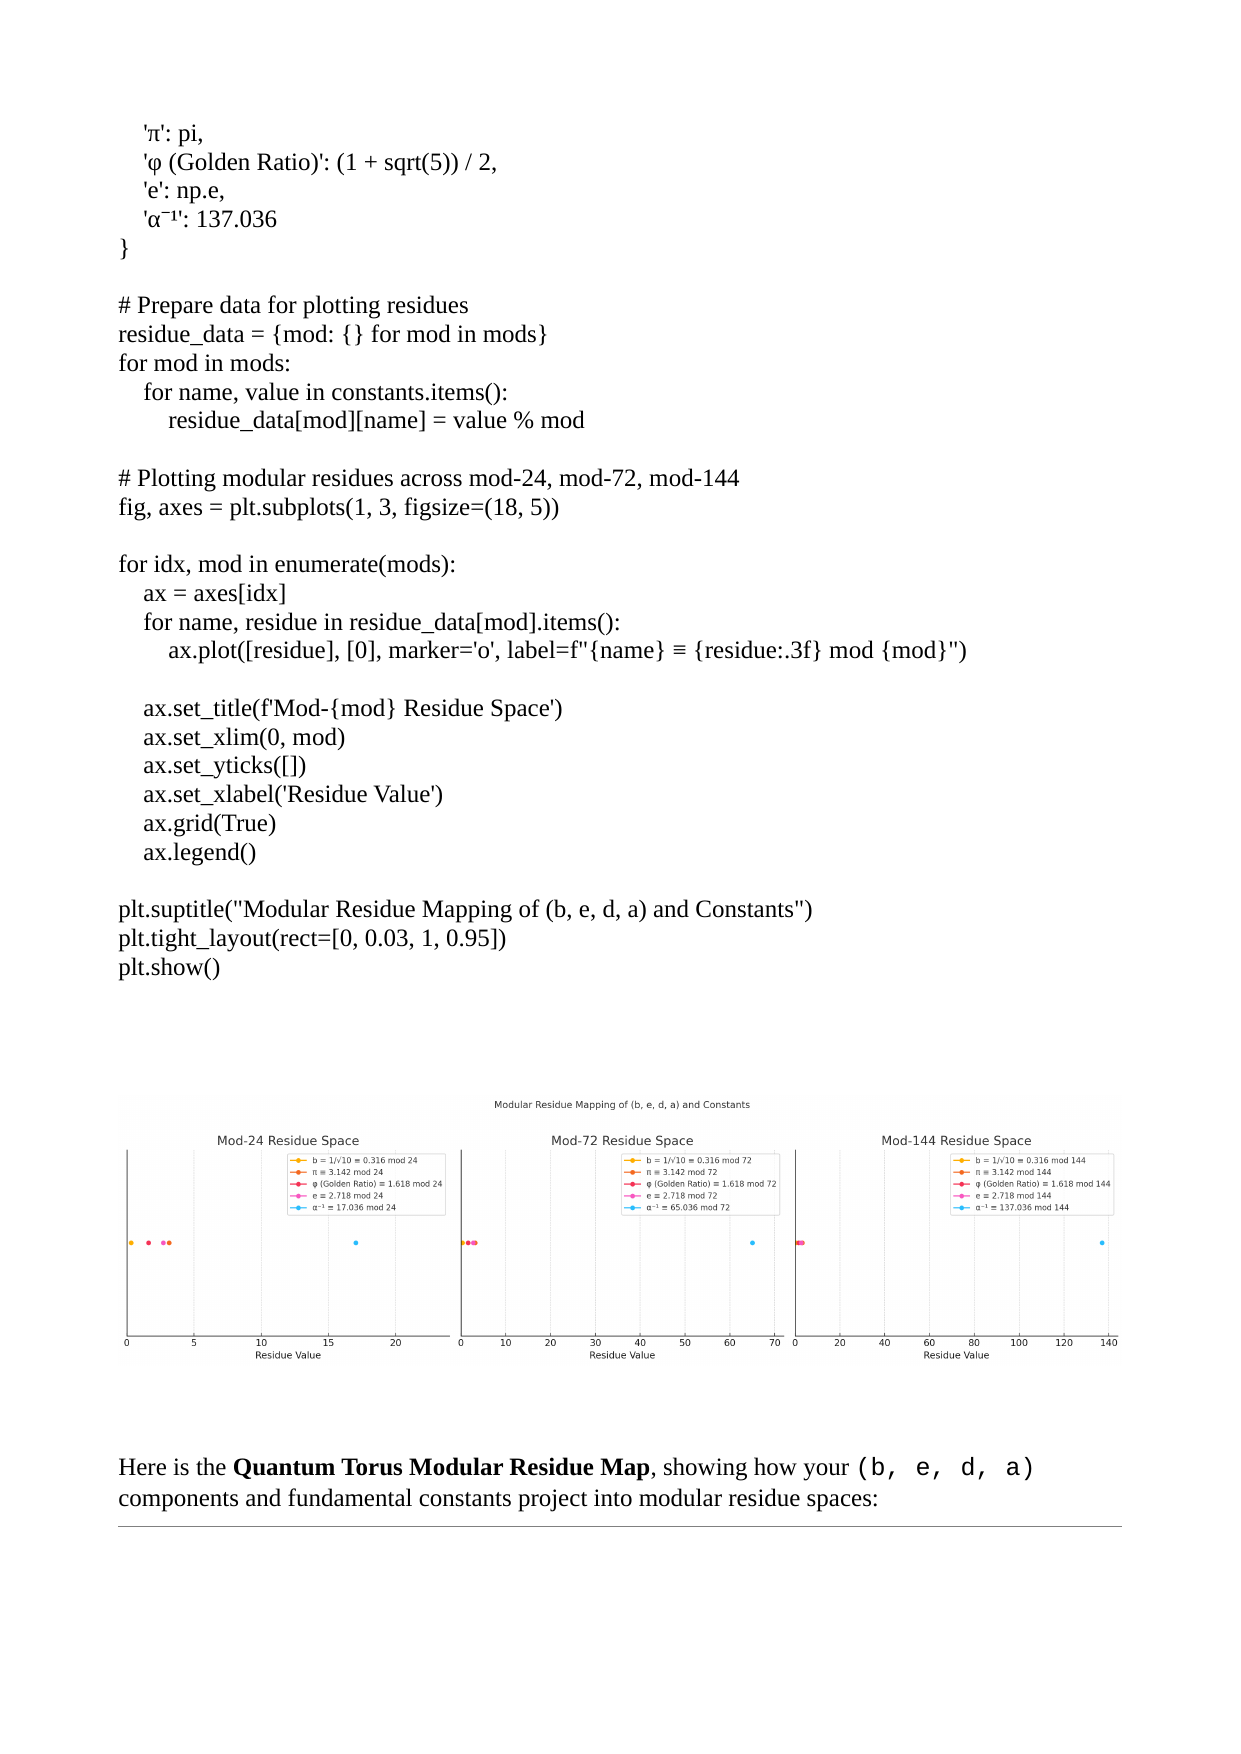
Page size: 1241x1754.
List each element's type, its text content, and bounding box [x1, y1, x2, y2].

text for name, value in constants.items(): [118, 377, 1122, 406]
text ax.set_xlim(0, mod) [118, 722, 1122, 751]
text 'α⁻¹': 137.036 [118, 204, 1122, 233]
text ax.set_xlabel('Residue Value') [118, 779, 1122, 808]
text Here is the Quantum Torus Modular Residue Map, showing how your (b, e, d, a) components and fundamental constants project into modular residue spaces: [118, 1366, 1122, 1511]
picture [118, 1095, 1123, 1366]
text } [118, 233, 1122, 262]
text 'π': pi, [118, 118, 1122, 147]
text fig, axes = plt.subplots(1, 3, figsize=(18, 5)) [118, 492, 1122, 521]
text plt.suptitle("Modular Residue Mapping of (b, e, d, a) and Constants") [118, 894, 1122, 923]
text for name, residue in residue_data[mod].items(): [118, 607, 1122, 636]
text # Plotting modular residues across mod-24, mod-72, mod-144 [118, 463, 1122, 492]
text residue_data = {mod: {} for mod in mods} [118, 319, 1122, 348]
text 'e': np.e, [118, 176, 1122, 204]
text 'φ (Golden Ratio)': (1 + sqrt(5)) / 2, [118, 147, 1122, 176]
text ax.set_title(f'Mod-{mod} Residue Space') [118, 693, 1122, 722]
text for mod in mods: [118, 348, 1122, 377]
text # Prepare data for plotting residues [118, 291, 1122, 319]
text plt.show() [118, 952, 1122, 981]
text ax.legend() [118, 837, 1122, 866]
text ax = axes[idx] [118, 578, 1122, 607]
text for idx, mod in enumerate(mods): [118, 549, 1122, 578]
text residue_data[mod][name] = value % mod [118, 406, 1122, 434]
text ax.grid(True) [118, 808, 1122, 837]
text ax.plot([residue], [0], marker='o', label=f"{name} ≡ {residue:.3f} mod {mod}") [118, 636, 1122, 664]
text plt.tight_layout(rect=[0, 0.03, 1, 0.95]) [118, 923, 1122, 952]
text ax.set_yticks([]) [118, 751, 1122, 779]
